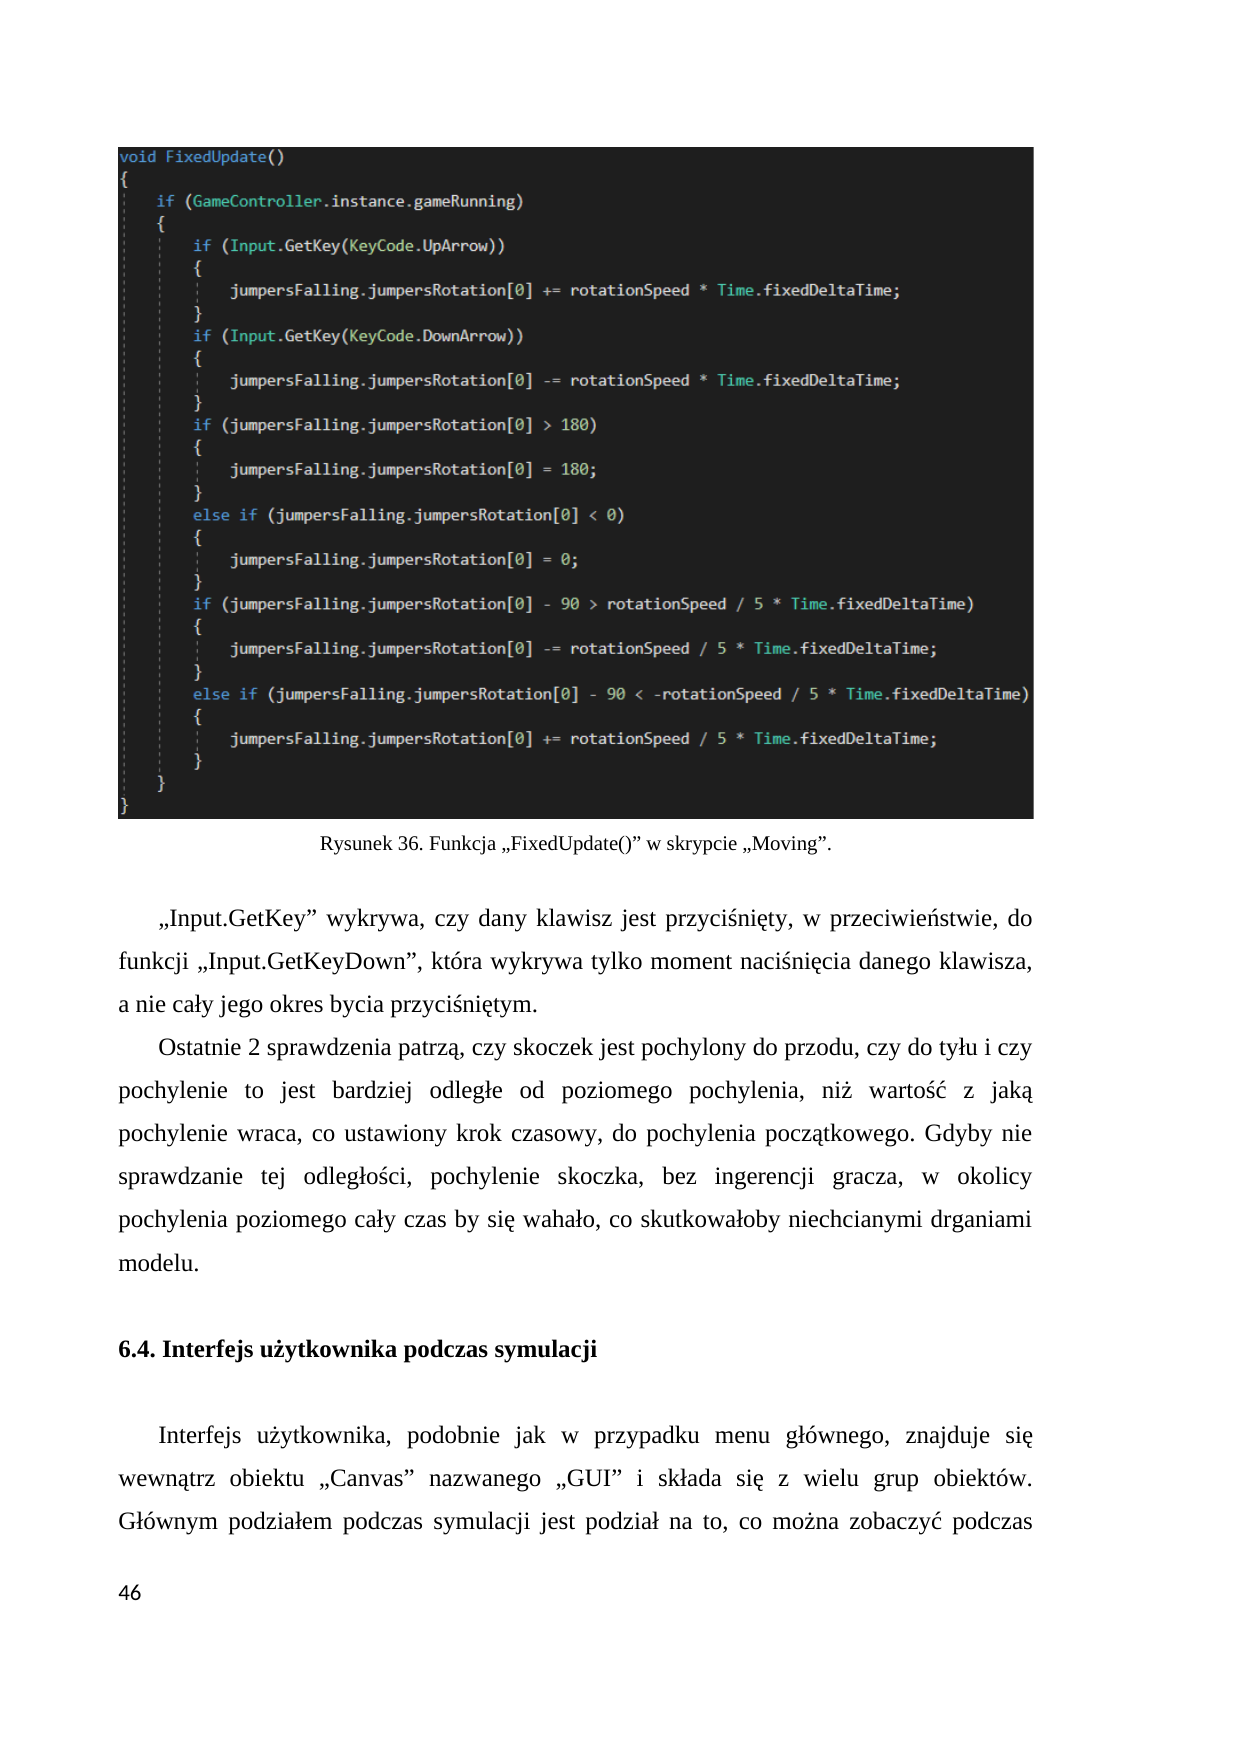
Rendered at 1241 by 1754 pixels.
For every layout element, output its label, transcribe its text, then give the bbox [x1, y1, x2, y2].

text Interfejs użytkownika, podobnie jak w przypadku menu głównego, znajduje się wewnątrz obiektu „Canvas” nazwanego „GUI” i składa się z wielu grup obiektów. Głównym podziałem podczas symulacji jest podział na to, co można zobaczyć podczas [118, 1420, 1033, 1535]
picture [118, 147, 1034, 819]
text Ostatnie 2 sprawdzenia patrzą, czy skoczek jest pochylony do przodu, czy do tyłu i czy pochylenie to jest bardziej odległe od poziomego pochylenia, niż wartość z jaką pochylenie wraca, co ustawiony krok czasowy, do pochylenia początkowego. Gdyby nie sprawdzanie tej odległości, pochylenie skoczka, bez ingerencji gracza, w okolicy pochylenia poziomego cały czas by się wahało, co skutkowałoby niechcianymi drganiami modelu. [118, 1032, 1033, 1276]
text 6.4. Interfejs użytkownika podczas symulacji [118, 1334, 1033, 1363]
text „Input.GetKey” wykrywa, czy dany klawisz jest przyciśnięty, w przeciwieństwie, do funkcji „Input.GetKeyDown”, która wykrywa tylko moment naciśnięcia danego klawisza, a nie cały jego okres bycia przyciśniętym. [118, 903, 1033, 1018]
text Rysunek 36. Funkcja „FixedUpdate()” w skrypcie „Moving”. [118, 819, 1033, 855]
